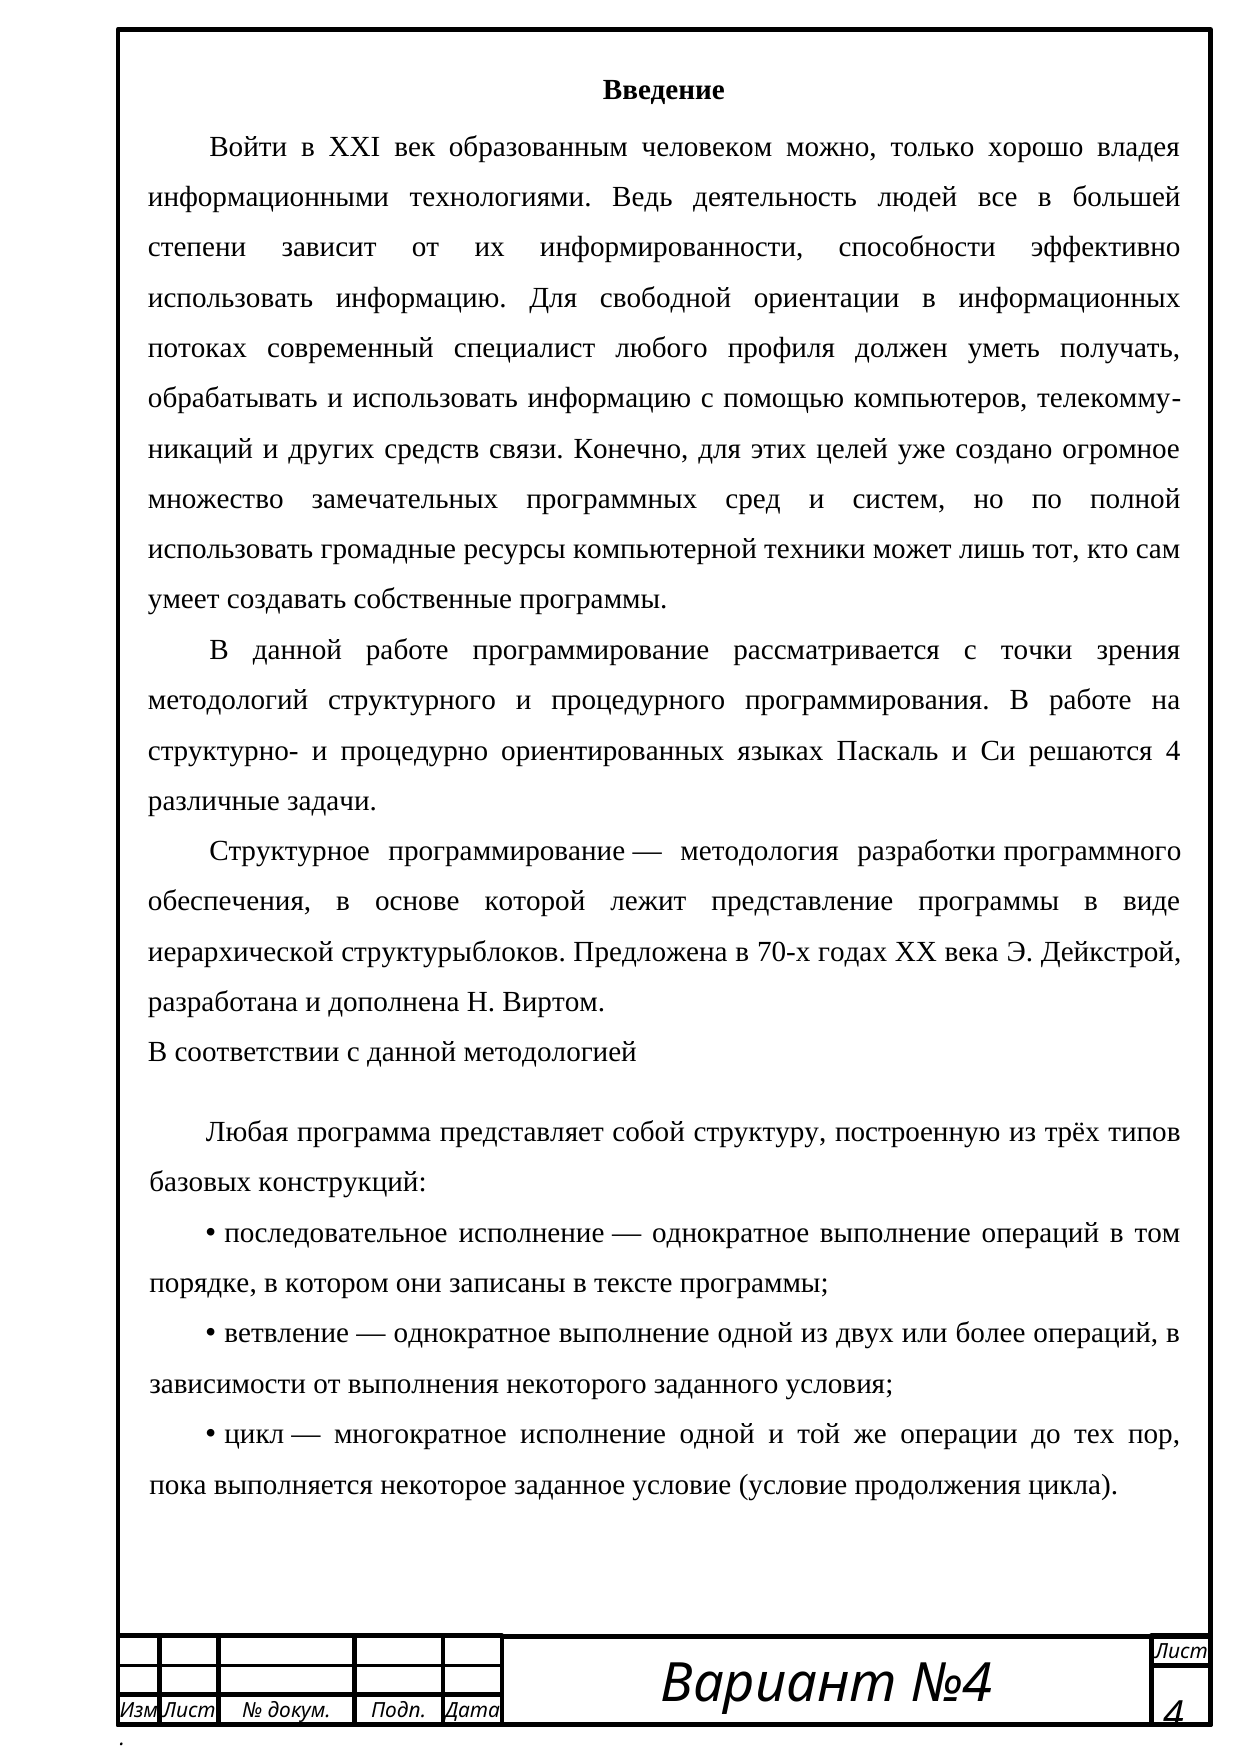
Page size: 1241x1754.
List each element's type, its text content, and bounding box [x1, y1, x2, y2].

list цикл — многократное исполнение одной и той же операции до тех пор, пока выполняется некоторое заданное условие (условие продолжения цикла). [149, 1416, 1181, 1500]
text В данной работе программирование рассматривается с точки зрения методологий структурного и процедурного программирования. В работе на структурно- и процедурно ориентированных языках Паскаль и Си решаются 4 различные задачи. [148, 632, 1181, 816]
text Любая программа представляет собой структуру, построенную из трёх типов базовых конструкций: [149, 1114, 1181, 1198]
text Войти в XXI век образованным человеком можно, только хорошо владея информационными технологиями. Ведь деятельность людей все в большей степени зависит от их информированности, способности эффективно использовать информацию. Для свободной ориентации в информационных потоках современный специалист любого профиля должен уметь получать, обрабатывать и использовать информацию с помощью компьютеров, телекомму­никаций и других средств связи. Конечно, для этих целей уже создано огромное множество замечательных программных сред и систем, но по полной использовать громадные ресурсы компьютерной техники может лишь тот, кто сам умеет создавать собственные программы. [148, 129, 1181, 615]
list ветвление — однократное выполнение одной из двух или более операций, в зависимости от выполнения некоторого заданного условия; [149, 1316, 1181, 1399]
text В соответствии с данной методологией [148, 1034, 1181, 1068]
text Структурное программирование — методология разработки программного обеспечения, в основе которой лежит представление программы в виде иерархической структурыблоков. Предложена в 70-х годах XX века Э. Дейкстрой, разработана и дополнена Н. Виртом. [148, 833, 1181, 1018]
list последовательное исполнение — однократное выполнение операций в том порядке, в котором они записаны в тексте программы; [149, 1215, 1181, 1299]
subtitle Введение [146, 72, 1122, 106]
